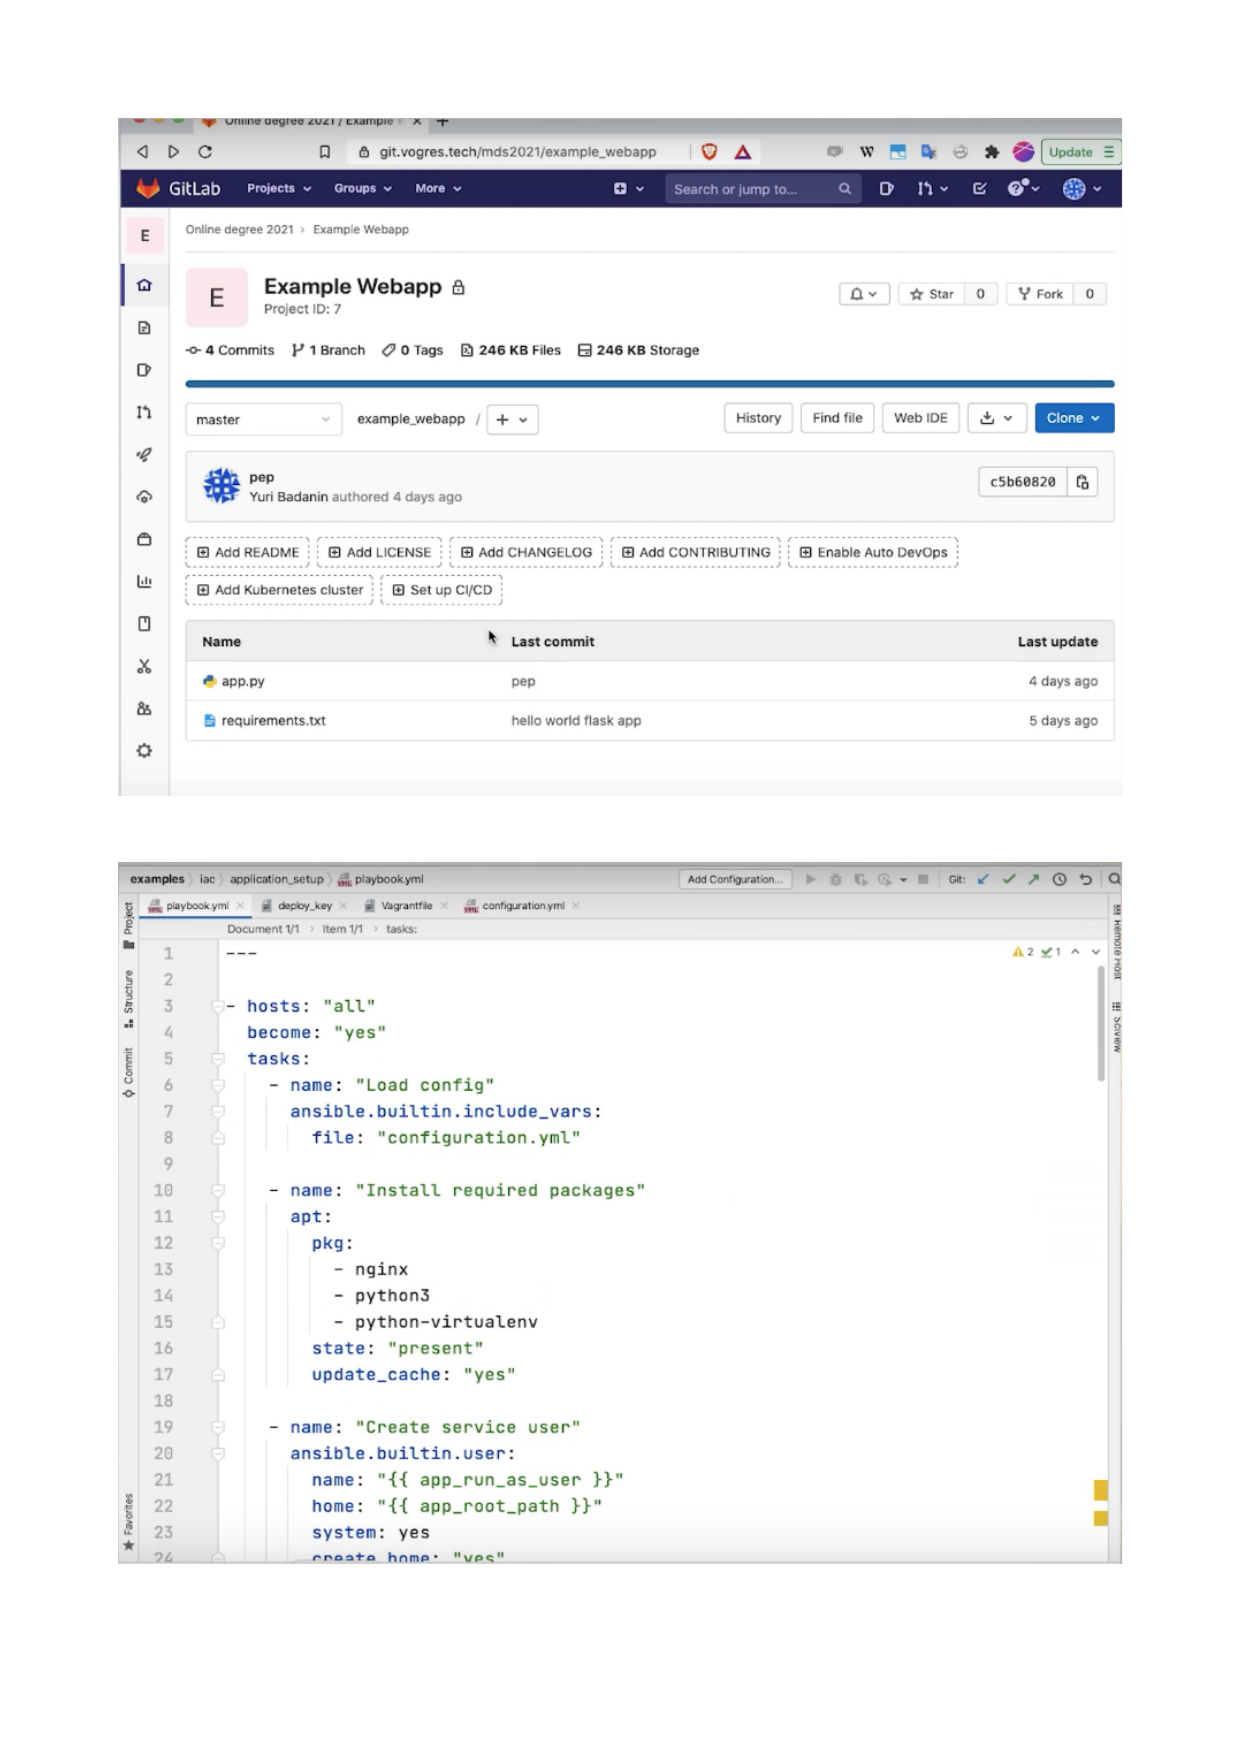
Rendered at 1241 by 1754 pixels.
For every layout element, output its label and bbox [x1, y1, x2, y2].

picture [118, 862, 1123, 1564]
picture [118, 118, 1123, 796]
